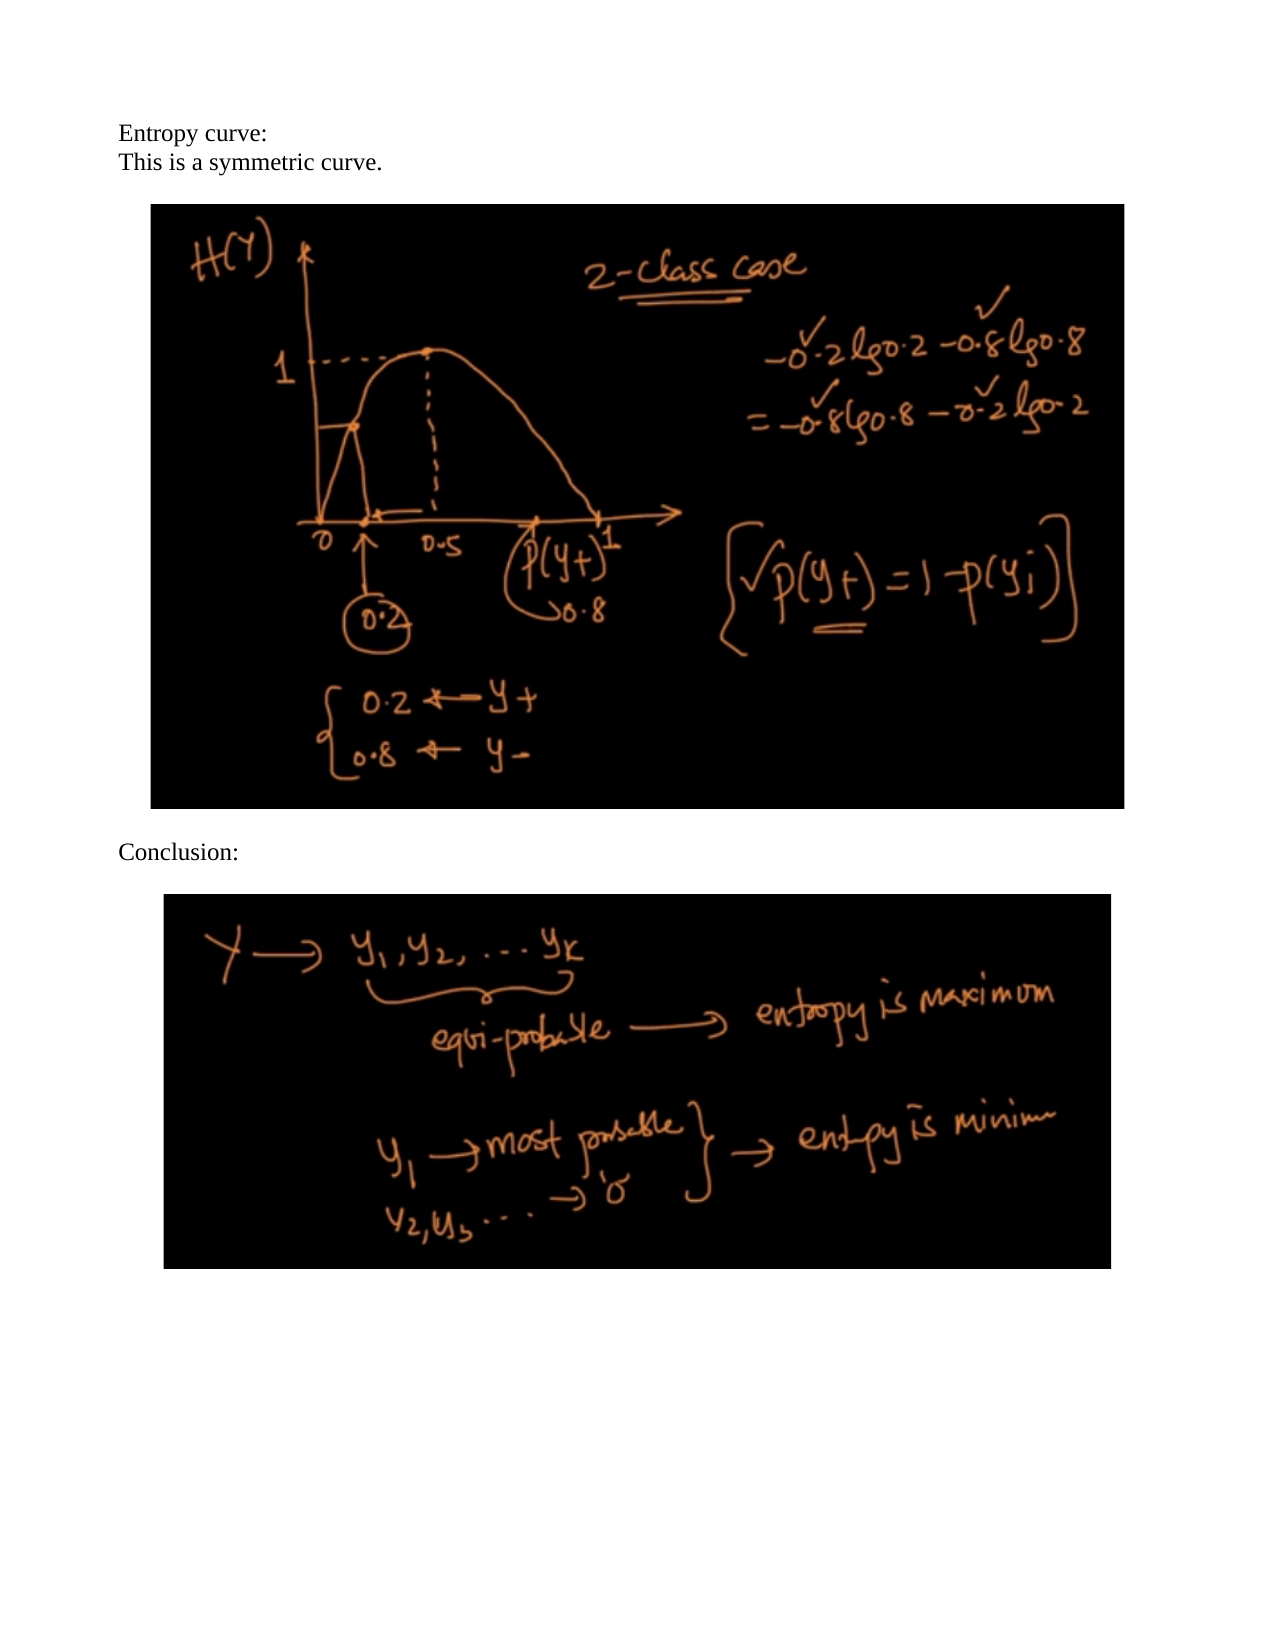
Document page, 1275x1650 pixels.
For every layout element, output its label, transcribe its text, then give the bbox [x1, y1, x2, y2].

text This is a symmetric curve. [118, 147, 1157, 176]
picture [163, 894, 1112, 1269]
text Entropy curve: [118, 118, 1157, 147]
text Conclusion: [118, 837, 1157, 866]
picture [150, 204, 1125, 809]
